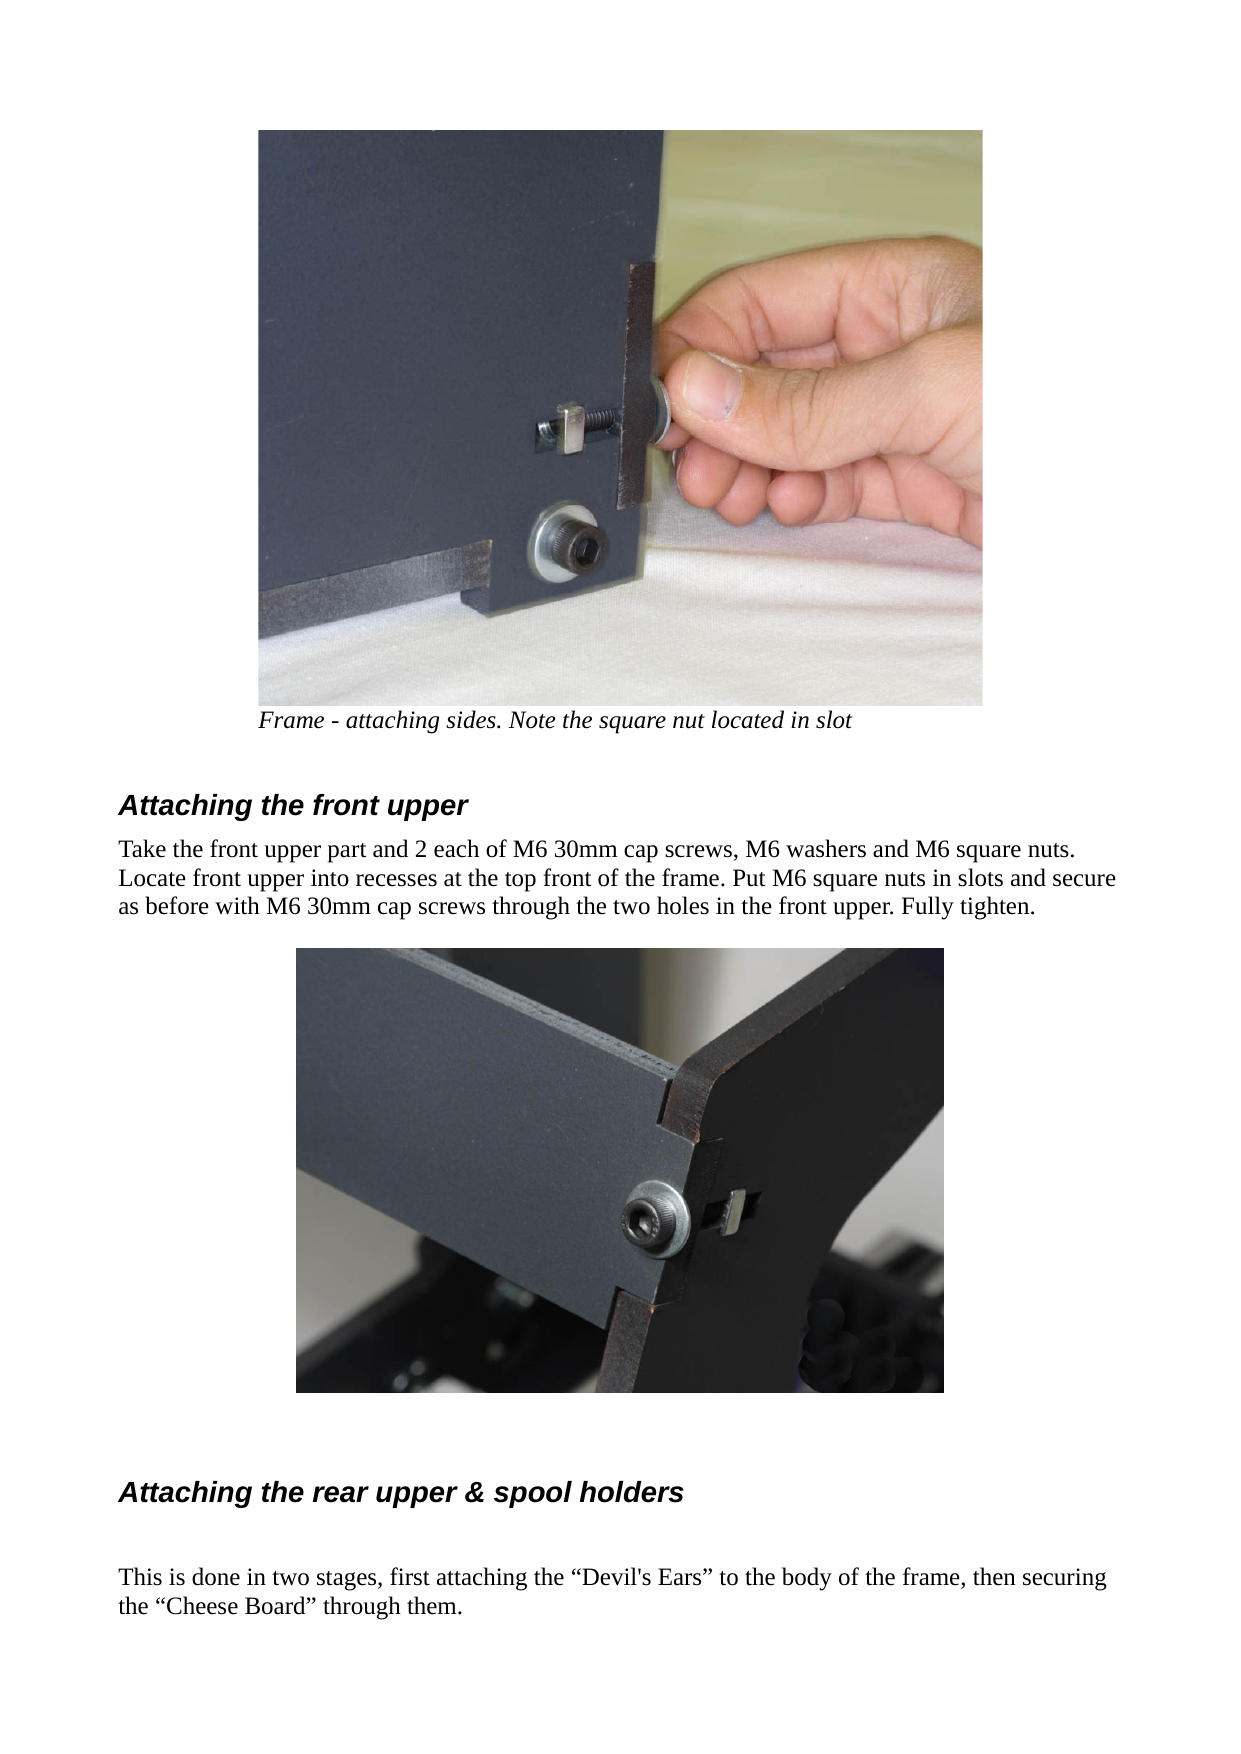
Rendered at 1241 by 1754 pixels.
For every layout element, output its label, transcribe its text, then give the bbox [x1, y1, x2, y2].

picture [296, 948, 944, 1393]
list Frame - attaching sides. Note the square nut located in slot [258, 706, 982, 734]
subtitle Attaching the rear upper & spool holders [118, 1475, 1122, 1508]
subtitle Attaching the front upper [118, 788, 1122, 821]
text This is done in two stages, first attaching the “Devil's Ears” to the body of the frame, then securing the “Cheese Board” through them. [118, 1562, 1122, 1619]
picture [258, 130, 983, 706]
text Take the front upper part and 2 each of M6 30mm cap screws, M6 washers and M6 square nuts. Locate front upper into recesses at the top front of the frame. Put M6 square nuts in slots and secure as before with M6 30mm cap screws through the two holes in the front upper. Fully tighten. [118, 834, 1122, 920]
